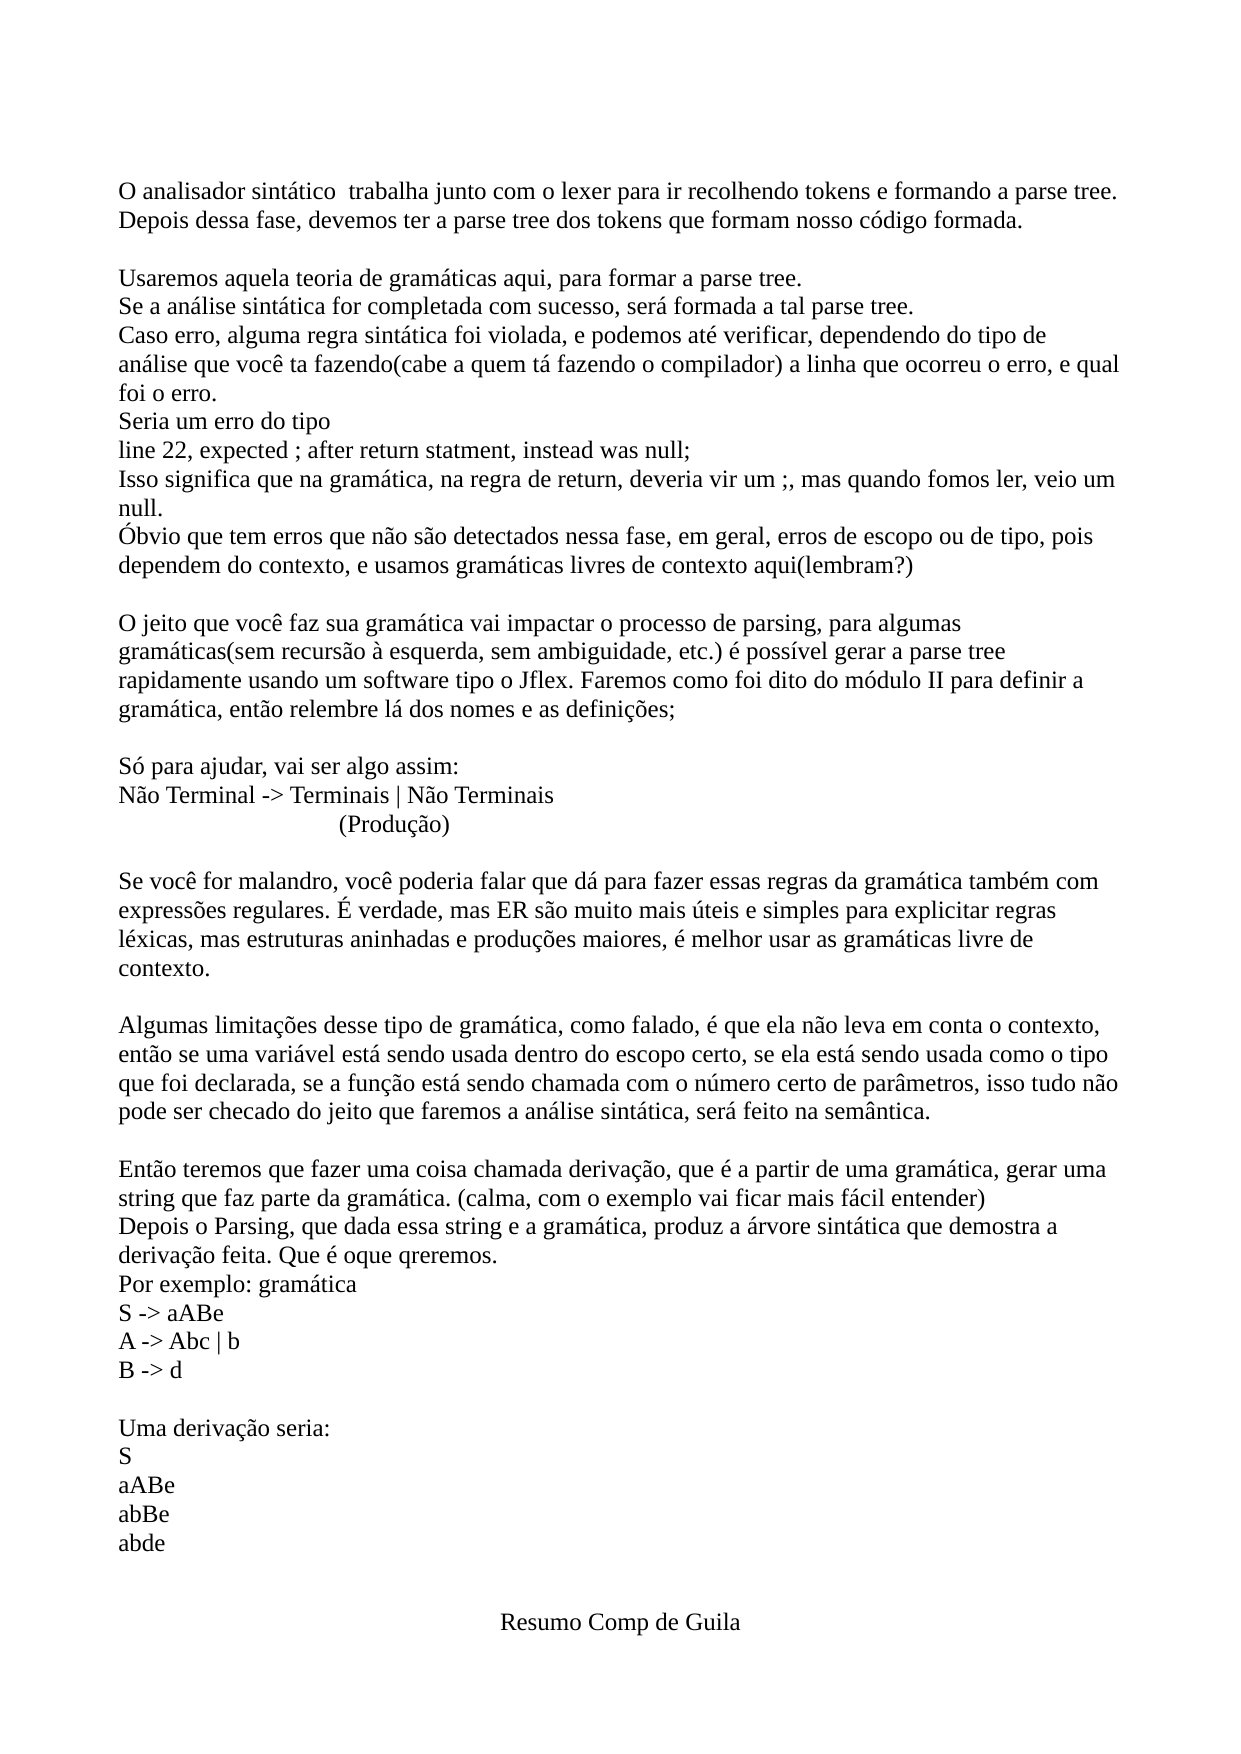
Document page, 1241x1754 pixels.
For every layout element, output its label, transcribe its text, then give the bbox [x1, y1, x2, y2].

text abde [118, 1528, 1122, 1556]
text A -> Abc | b [118, 1326, 1122, 1355]
text Isso significa que na gramática, na regra de return, deveria vir um ;, mas quando fomos ler, veio um null. [118, 464, 1122, 521]
text Então teremos que fazer uma coisa chamada derivação, que é a partir de uma gramática, gerar uma string que faz parte da gramática. (calma, com o exemplo vai ficar mais fácil entender) [118, 1154, 1122, 1211]
text line 22, expected ; after return statment, instead was null; [118, 435, 1122, 464]
text Óbvio que tem erros que não são detectados nessa fase, em geral, erros de escopo ou de tipo, pois dependem do contexto, e usamos gramáticas livres de contexto aqui(lembram?) [118, 521, 1122, 579]
text S [118, 1441, 1122, 1470]
text Depois o Parsing, que dada essa string e a gramática, produz a árvore sintática que demostra a derivação feita. Que é oque qreremos. [118, 1211, 1122, 1269]
text S -> aABe [118, 1298, 1122, 1326]
text (Produção) [118, 809, 1122, 838]
text O jeito que você faz sua gramática vai impactar o processo de parsing, para algumas gramáticas(sem recursão à esquerda, sem ambiguidade, etc.) é possível gerar a parse tree rapidamente usando um software tipo o Jflex. Faremos como foi dito do módulo II para definir a gramática, então relembre lá dos nomes e as definições; [118, 608, 1122, 723]
text Caso erro, alguma regra sintática foi violada, e podemos até verificar, dependendo do tipo de análise que você ta fazendo(cabe a quem tá fazendo o compilador) a linha que ocorreu o erro, e qual foi o erro. [118, 320, 1122, 406]
text Não Terminal -> Terminais | Não Terminais [118, 780, 1122, 809]
text Seria um erro do tipo [118, 406, 1122, 435]
text Usaremos aquela teoria de gramáticas aqui, para formar a parse tree. [118, 263, 1122, 291]
text aABe [118, 1470, 1122, 1499]
text O analisador sintático trabalha junto com o lexer para ir recolhendo tokens e formando a parse tree. Depois dessa fase, devemos ter a parse tree dos tokens que formam nosso código formada. [118, 176, 1122, 234]
text Algumas limitações desse tipo de gramática, como falado, é que ela não leva em conta o contexto, então se uma variável está sendo usada dentro do escopo certo, se ela está sendo usada como o tipo que foi declarada, se a função está sendo chamada com o número certo de parâmetros, isso tudo não pode ser checado do jeito que faremos a análise sintática, será feito na semântica. [118, 1010, 1122, 1125]
text Se você for malandro, você poderia falar que dá para fazer essas regras da gramática também com expressões regulares. É verdade, mas ER são muito mais úteis e simples para explicitar regras léxicas, mas estruturas aninhadas e produções maiores, é melhor usar as gramáticas livre de contexto. [118, 866, 1122, 981]
text Se a análise sintática for completada com sucesso, será formada a tal parse tree. [118, 291, 1122, 320]
text Só para ajudar, vai ser algo assim: [118, 751, 1122, 780]
text B -> d [118, 1355, 1122, 1384]
text Uma derivação seria: [118, 1413, 1122, 1441]
text abBe [118, 1499, 1122, 1528]
text Por exemplo: gramática [118, 1269, 1122, 1298]
